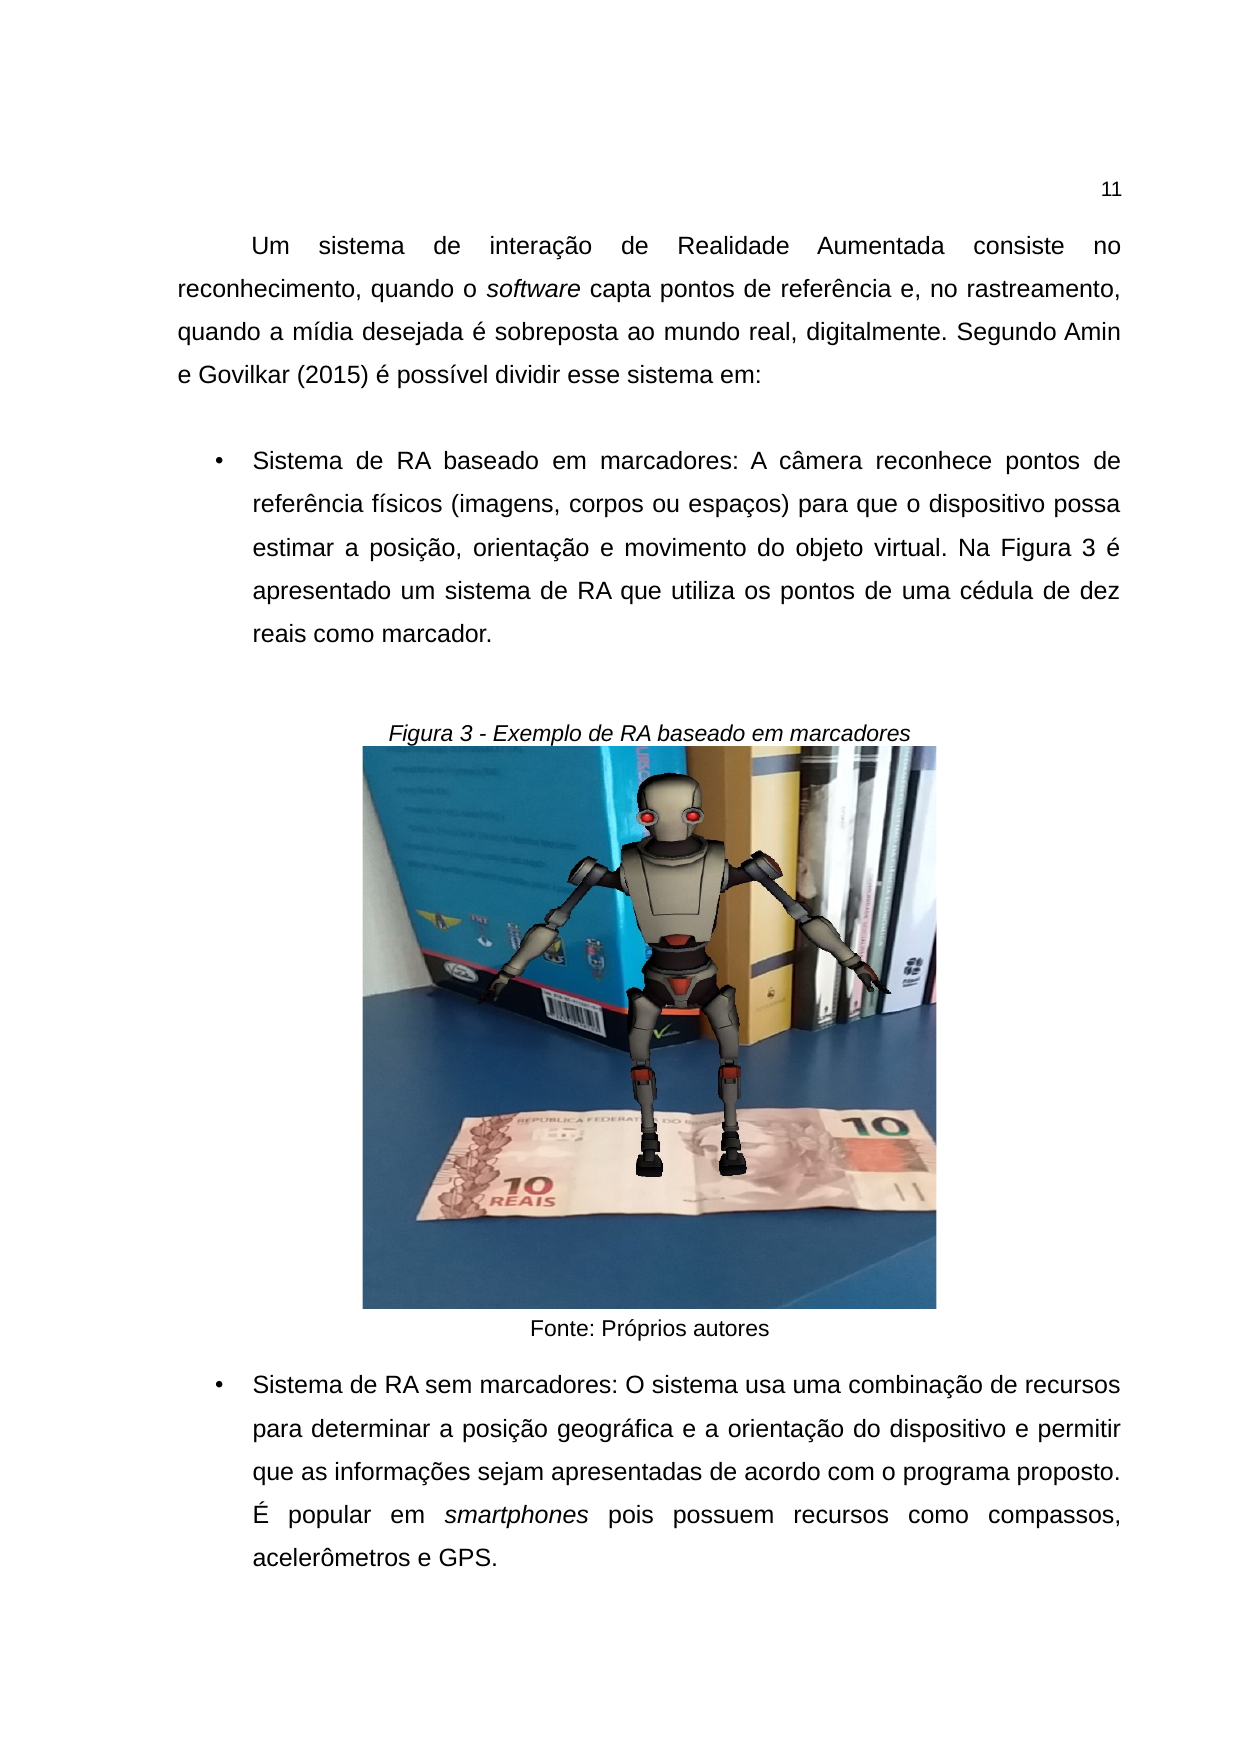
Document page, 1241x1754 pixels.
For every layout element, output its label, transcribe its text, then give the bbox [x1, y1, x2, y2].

text Um sistema de interação de Realidade Aumentada consiste no reconhecimento, quando o software capta pontos de referência e, no rastreamento, quando a mídia desejada é sobreposta ao mundo real, digitalmente. Segundo Amin e Govilkar (2015) é possível dividir esse sistema em: [177, 231, 1122, 389]
picture [362, 746, 937, 1309]
text Fonte: Próprios autores [177, 1315, 1122, 1342]
list Sistema de RA sem marcadores: O sistema usa uma combinação de recursos para determinar a posição geográfica e a orientação do dispositivo e permitir que as informações sejam apresentadas de acordo com o programa proposto. É popular em smartphones pois possuem recursos como compassos, acelerômetros e GPS. [215, 1370, 1122, 1572]
list Figura 3 - Exemplo de RA baseado em marcadores [363, 718, 936, 746]
list Sistema de RA baseado em marcadores: A câmera reconhece pontos de referência físicos (imagens, corpos ou espaços) para que o dispositivo possa estimar a posição, orientação e movimento do objeto virtual. Na Figura 3 é apresentado um sistema de RA que utiliza os pontos de uma cédula de dez reais como marcador. [215, 446, 1122, 648]
